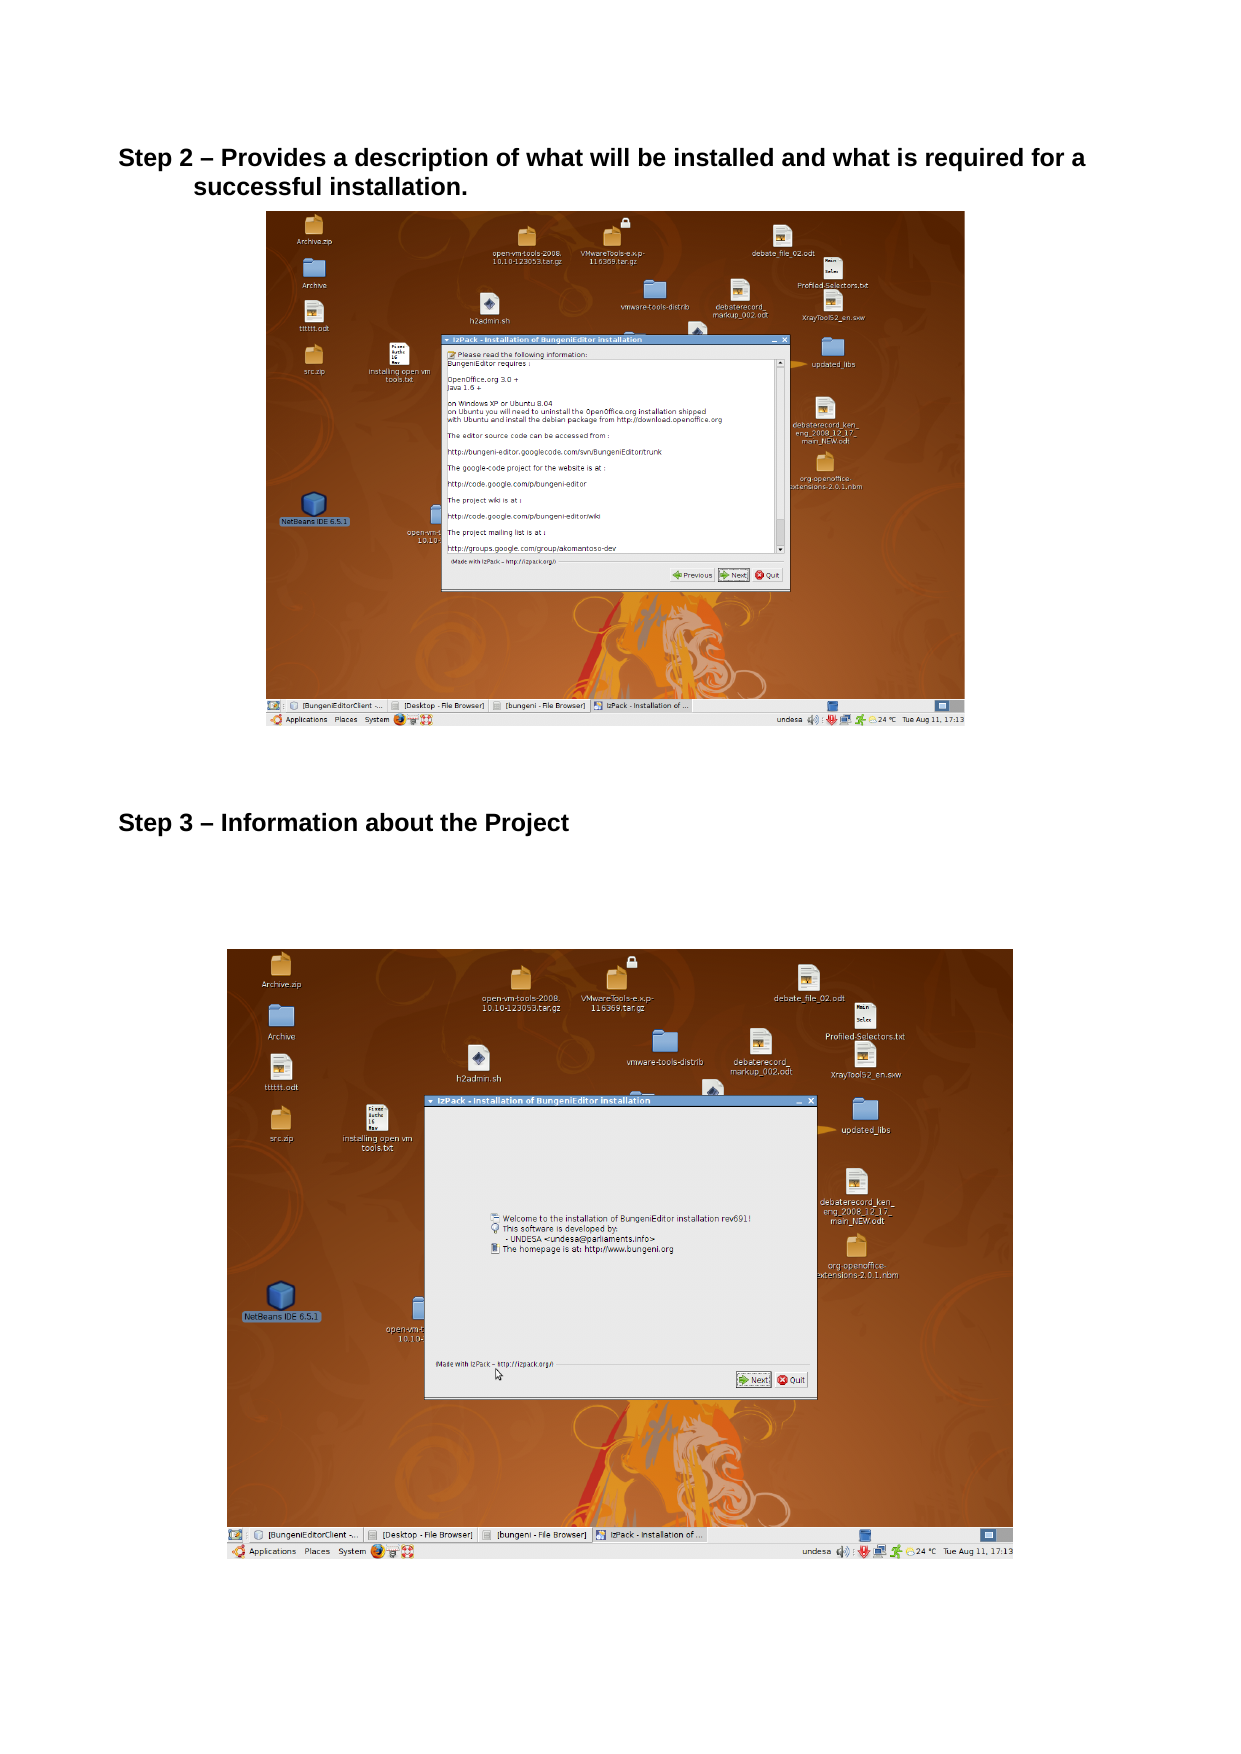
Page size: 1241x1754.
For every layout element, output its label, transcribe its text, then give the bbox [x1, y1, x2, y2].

picture [227, 949, 1013, 1559]
subtitle Step 2 – Provides a description of what will be installed and what is required for a successful installation. [118, 143, 1122, 201]
subtitle Step 3 – Information about the Project [118, 808, 1122, 837]
picture [266, 211, 965, 726]
